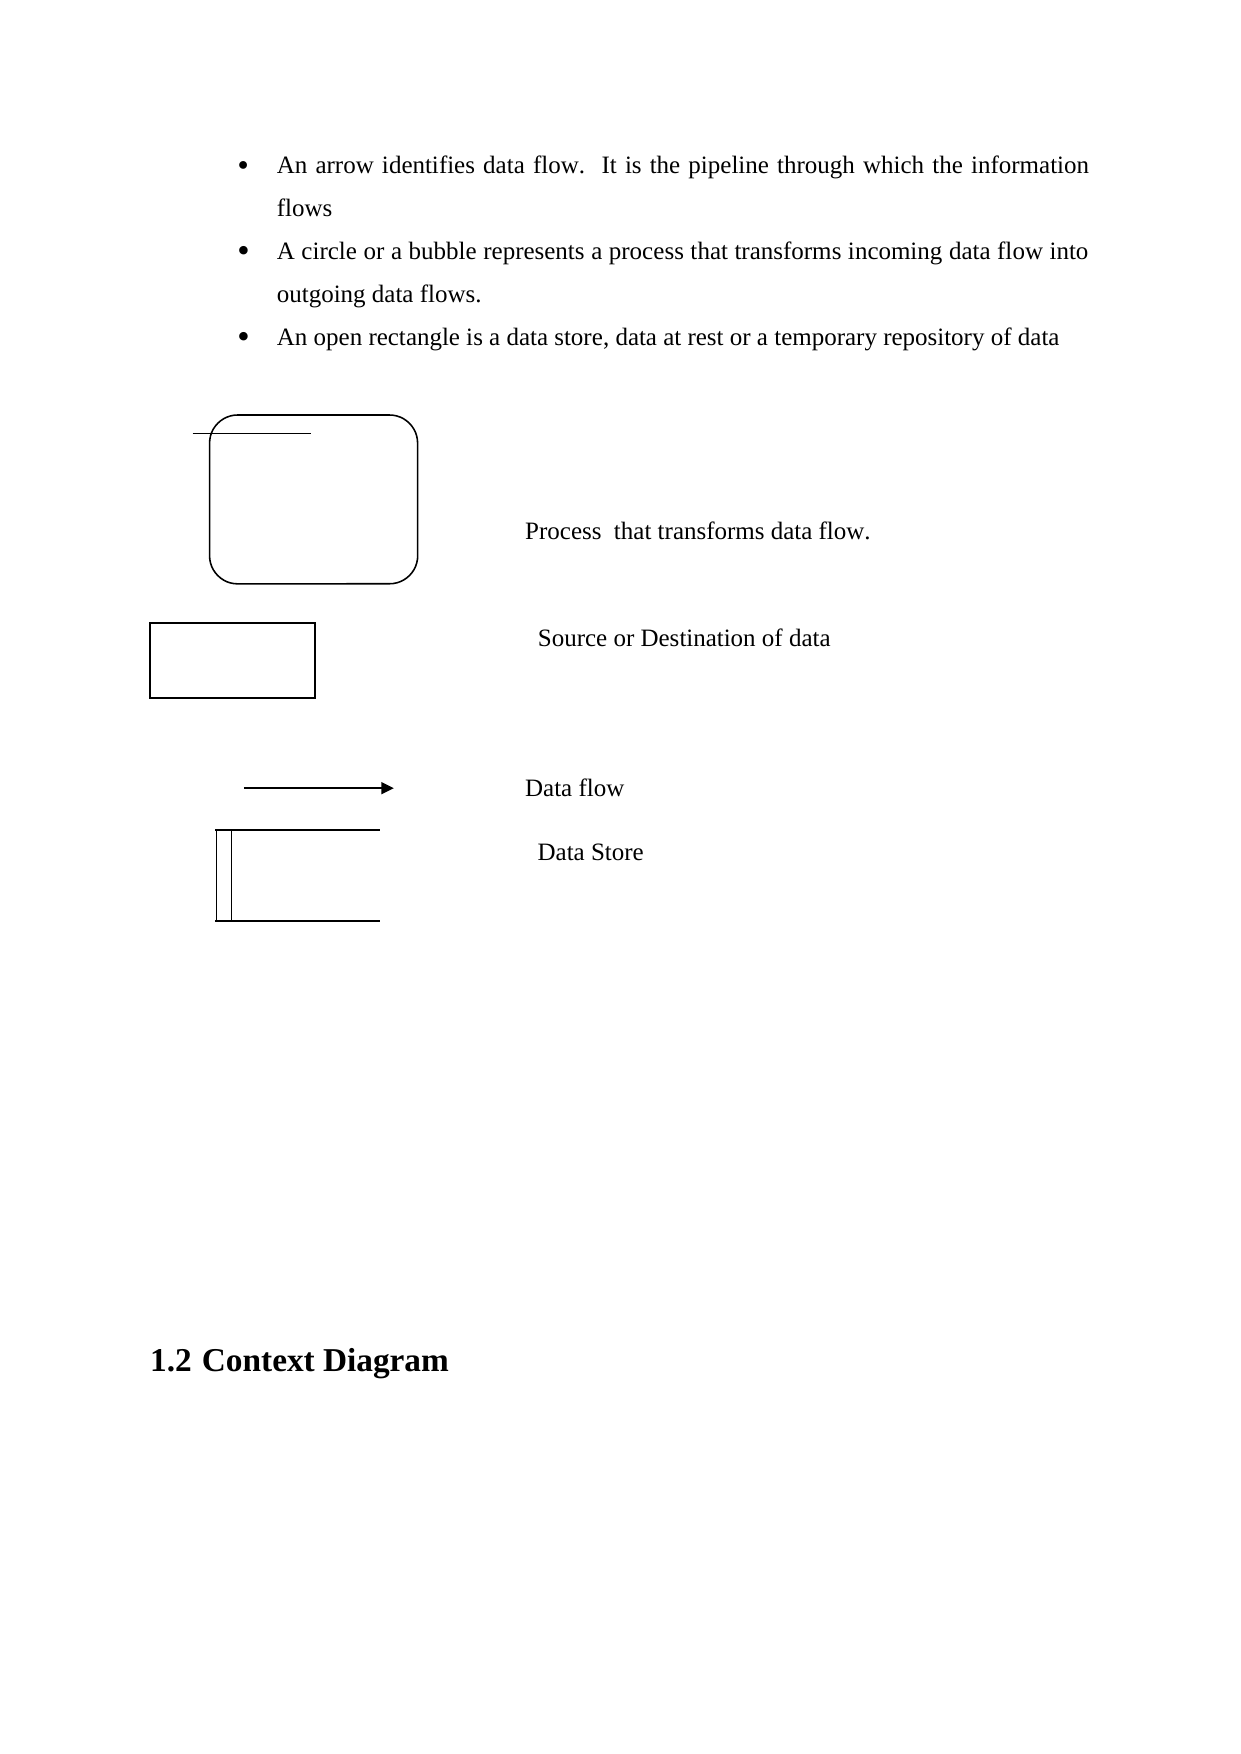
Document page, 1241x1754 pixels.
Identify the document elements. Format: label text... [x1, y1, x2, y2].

text Data flow [450, 773, 1090, 802]
list An arrow identifies data flow. It is the pipeline through which the information flows [239, 150, 1090, 222]
list An open rectangle is a data store, data at rest or a temporary repository of data [239, 322, 1090, 351]
text Data Store [450, 837, 1090, 866]
text Process that transforms data flow. [375, 516, 1090, 544]
list A circle or a bubble represents a process that transforms incoming data flow into outgoing data flows. [239, 236, 1090, 308]
text Source or Destination of data [150, 623, 1090, 652]
list Context Diagram [150, 1341, 1090, 1379]
